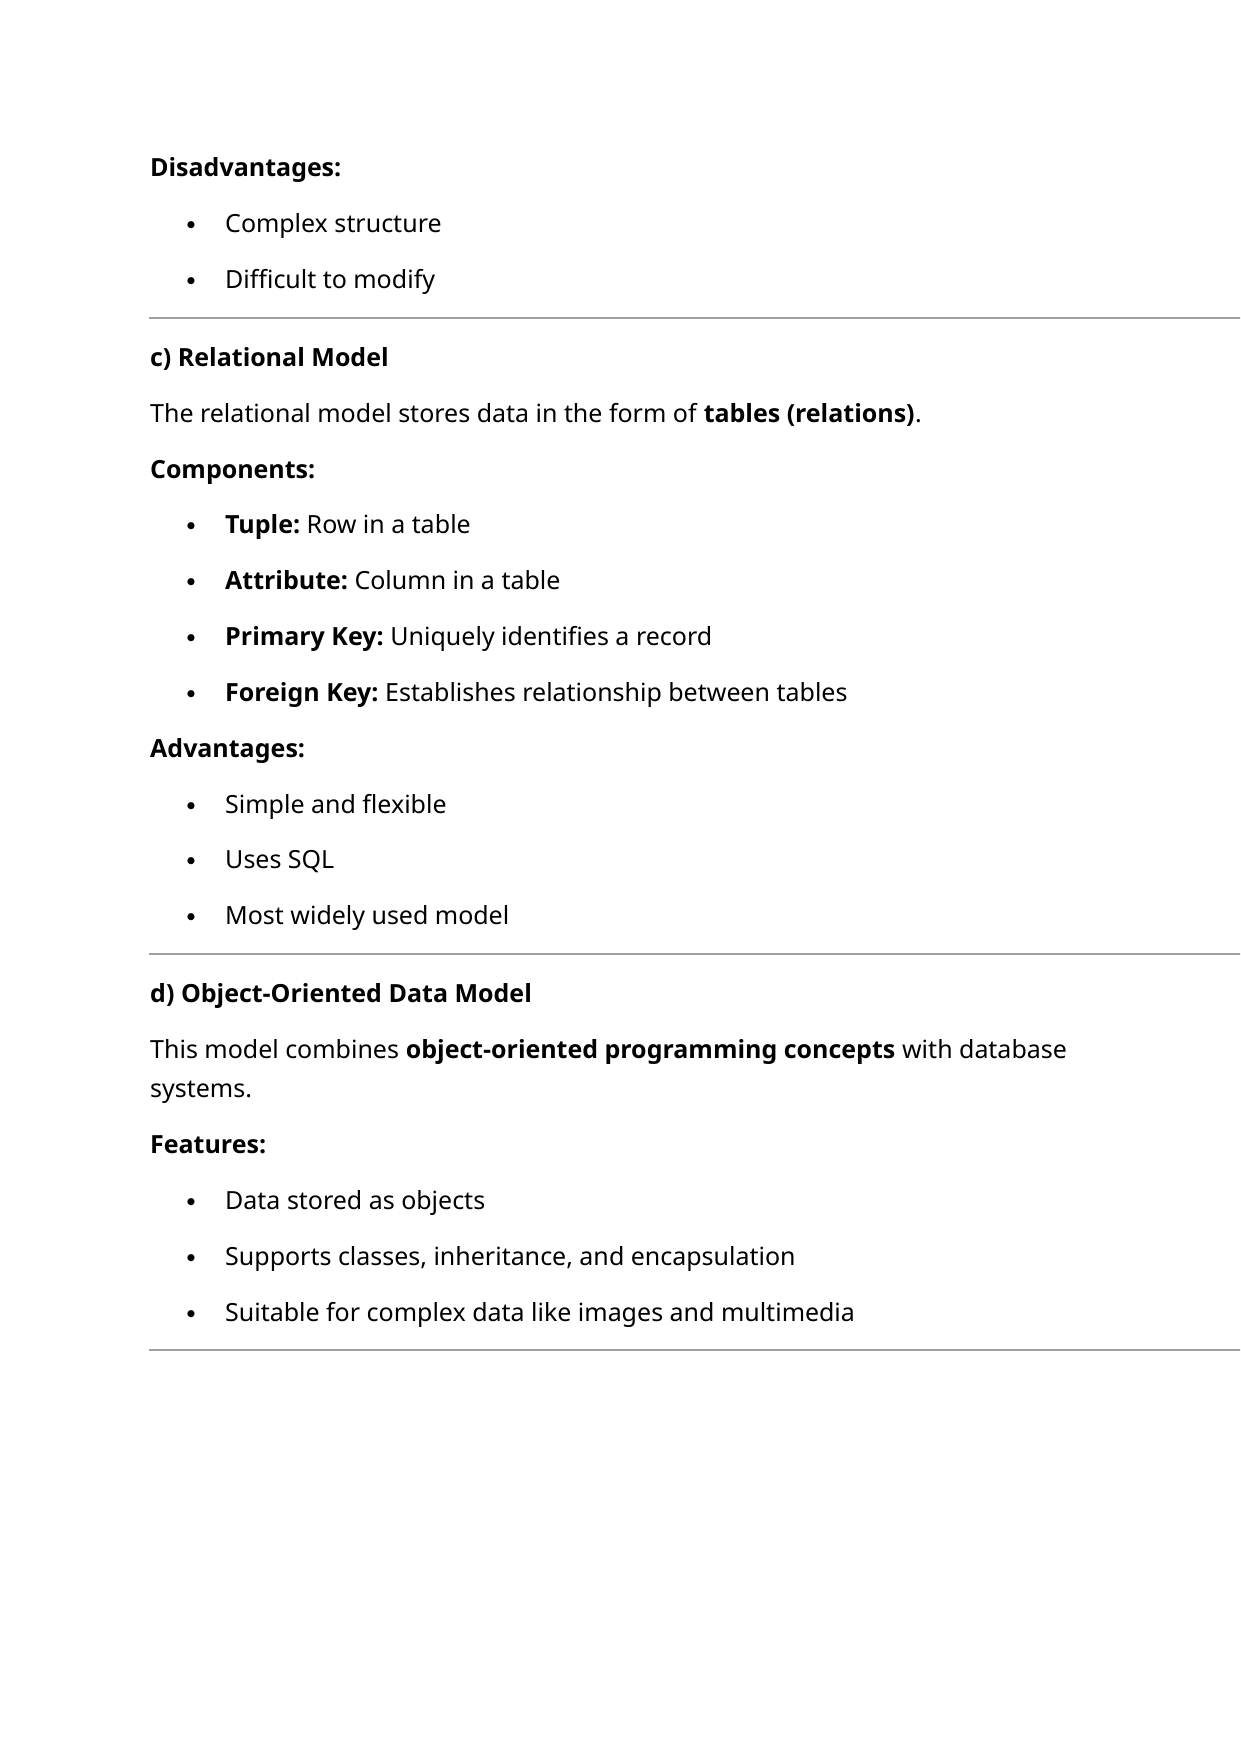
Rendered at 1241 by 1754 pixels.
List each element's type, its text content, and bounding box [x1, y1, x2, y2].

list Suitable for complex data like images and multimedia [187, 1294, 1090, 1328]
text Advantages: [150, 730, 1090, 764]
text The relational model stores data in the form of tables (relations). [150, 395, 1090, 429]
list Most widely used model [187, 898, 1090, 932]
list Tuple: Row in a table [187, 507, 1090, 541]
list Supports classes, inheritance, and encapsulation [187, 1238, 1090, 1272]
text Features: [150, 1127, 1090, 1161]
list Complex structure [187, 206, 1090, 240]
list Difficult to modify [187, 262, 1090, 296]
text c) Relational Model [150, 339, 1090, 374]
list Foreign Key: Establishes relationship between tables [187, 674, 1090, 709]
list Attribute: Column in a table [187, 563, 1090, 597]
list Simple and flexible [187, 786, 1090, 820]
text This model combines object-oriented programming concepts with database systems. [150, 1032, 1090, 1105]
text Disadvantages: [150, 150, 1090, 184]
text d) Object-Oriented Data Model [150, 976, 1090, 1010]
list Uses SQL [187, 842, 1090, 876]
list Data stored as objects [187, 1182, 1090, 1217]
text Components: [150, 451, 1090, 485]
list Primary Key: Uniquely identifies a record [187, 619, 1090, 653]
